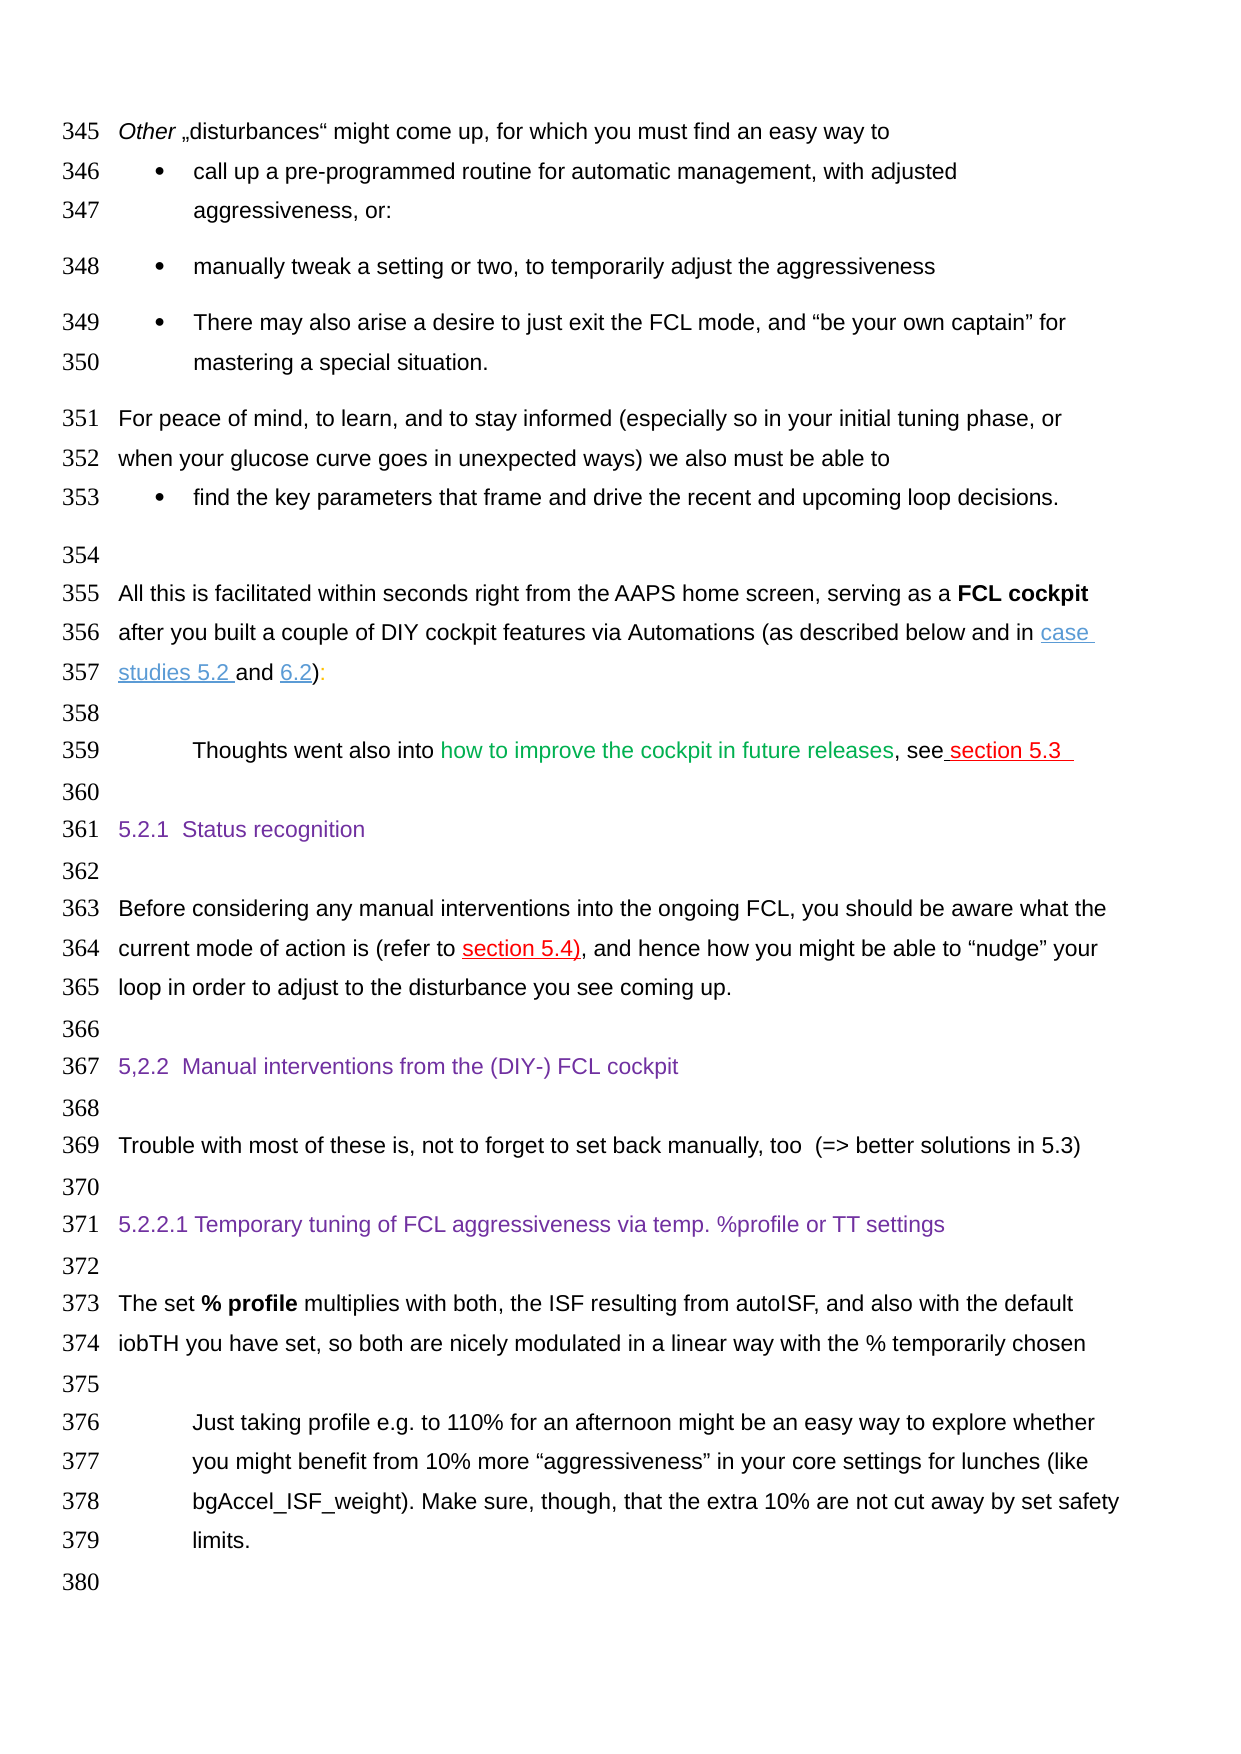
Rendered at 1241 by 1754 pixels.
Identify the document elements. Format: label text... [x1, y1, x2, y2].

text Thoughts went also into how to improve the cockpit in future releases, see section 5.3 [192, 737, 1122, 764]
text Trouble with most of these is, not to forget to set back manually, too (=> better solutions in 5.3) [118, 1132, 1122, 1159]
text Before considering any manual interventions into the ongoing FCL, you should be aware what the current mode of action is (refer to section 5.4), and hence how you might be able to “nudge” your loop in order to adjust to the disturbance you see coming up. [118, 895, 1122, 1001]
list find the key parameters that frame and drive the recent and upcoming loop decisions. [156, 484, 1122, 510]
text 5.2.2.1 Temporary tuning of FCL aggressiveness via temp. %profile or TT settings [118, 1211, 1122, 1238]
text For peace of mind, to learn, and to stay informed (especially so in your initial tuning phase, or when your glucose curve goes in unexpected ways) we also must be able to [118, 405, 1122, 471]
text Other „disturbances“ might come up, for which you must find an easy way to [118, 118, 1122, 144]
list There may also arise a desire to just exit the FCL mode, and “be your own captain” for mastering a special situation. [156, 309, 1122, 375]
text All this is facilitated within seconds right from the AAPS home screen, serving as a FCL cockpit after you built a couple of DIY cockpit features via Automations (as described below and in case studies 5.2 and 6.2): [118, 579, 1122, 685]
text Just taking profile e.g. to 110% for an afternoon might be an easy way to explore whether you might benefit from 10% more “aggressiveness” in your core settings for lunches (like bgAccel_ISF_weight). Make sure, though, that the extra 10% are not cut away by set safety limits. [192, 1409, 1122, 1553]
text 5,2.2 Manual interventions from the (DIY-) FCL cockpit [118, 1053, 1122, 1080]
text 5.2.1 Status recognition [118, 816, 1122, 843]
list manually tweak a setting or two, to temporarily adjust the aggressiveness [156, 253, 1122, 279]
text The set % profile multiplies with both, the ISF resulting from autoISF, and also with the default iobTH you have set, so both are nicely modulated in a linear way with the % temporarily chosen [118, 1290, 1122, 1356]
list call up a pre-programmed routine for automatic management, with adjusted aggressiveness, or: [156, 158, 1122, 223]
